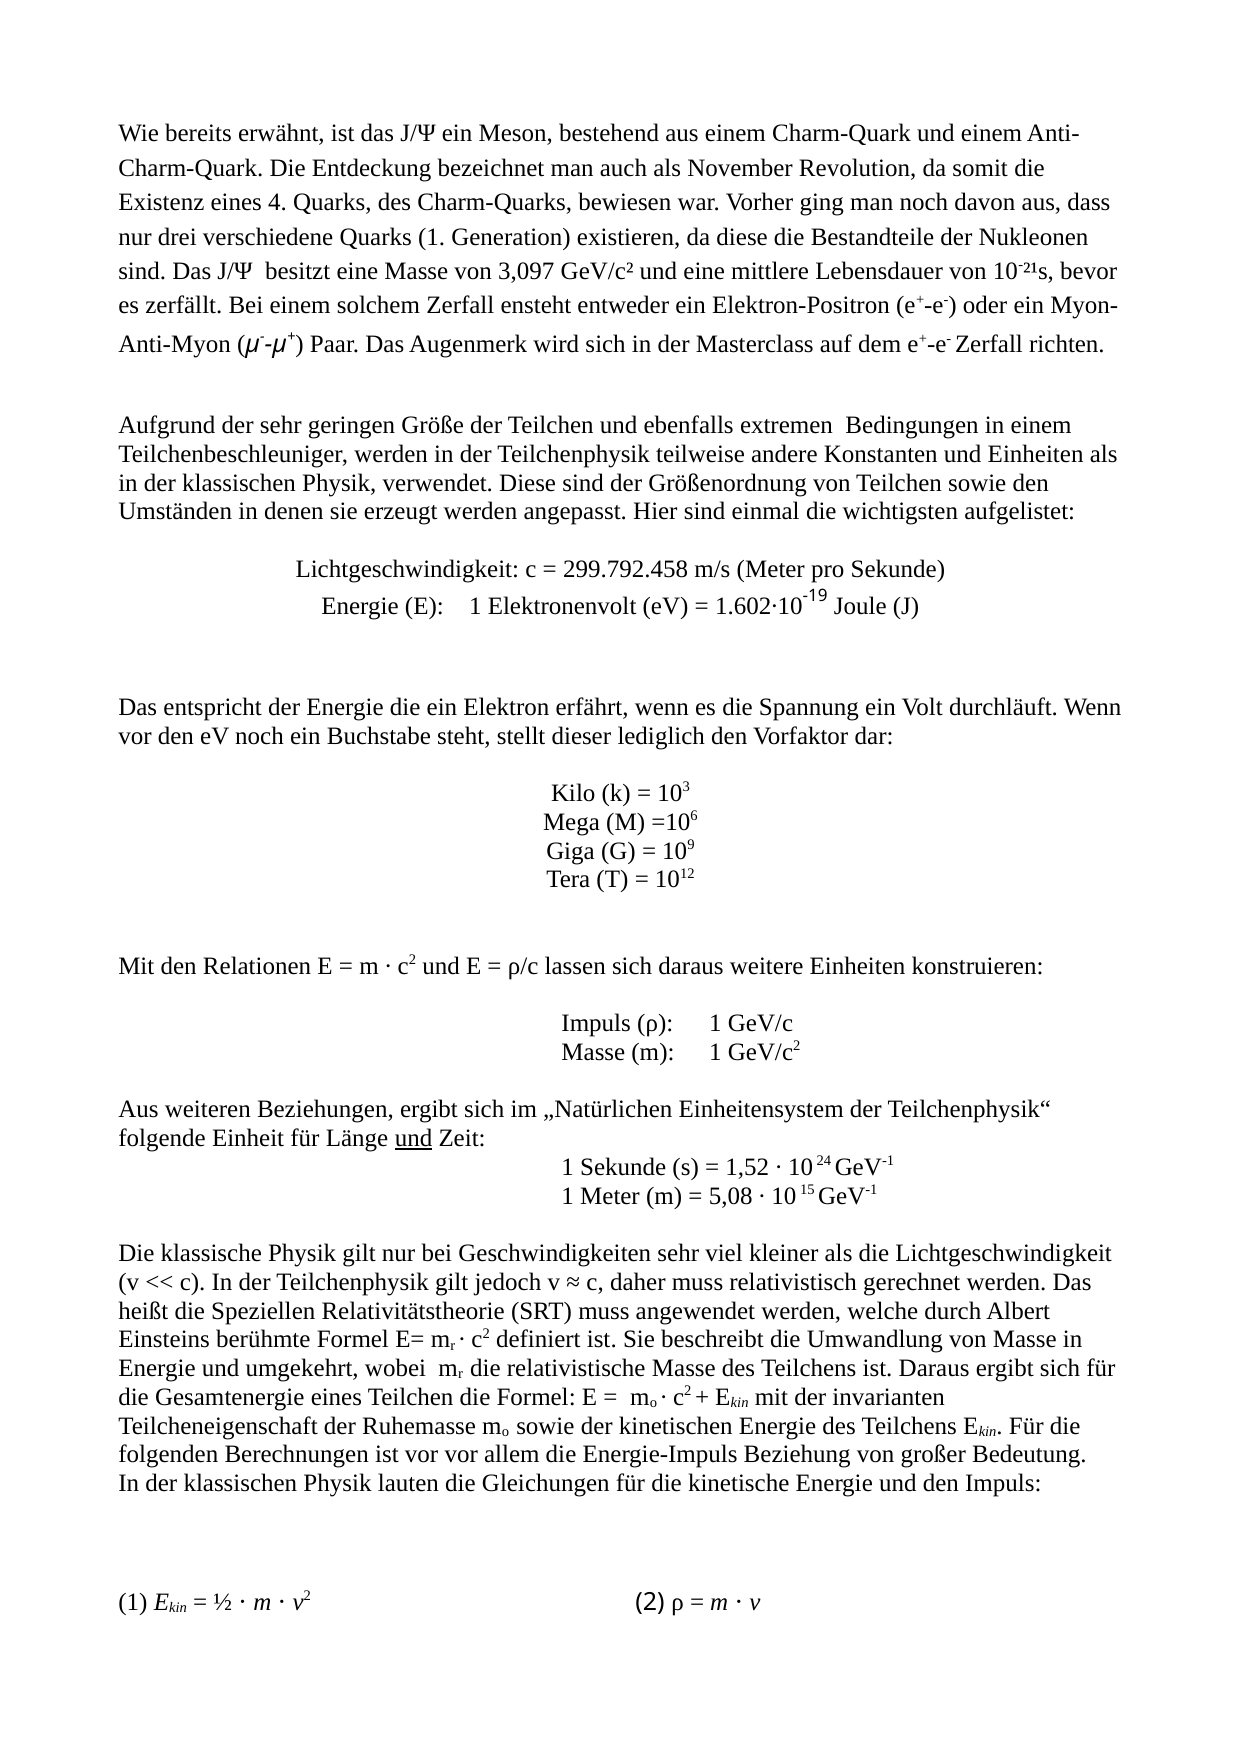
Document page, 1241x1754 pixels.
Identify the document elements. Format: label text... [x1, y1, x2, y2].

text Mega (M) =106 [118, 807, 1122, 836]
text Lichtgeschwindigkeit: c = 299.792.458 m/s (Meter pro Sekunde) [118, 554, 1122, 583]
text Mit den Relationen E = m ∙ c2 und E = ρ/c lassen sich daraus weitere Einheiten konstruieren: [118, 951, 1122, 979]
text In der klassischen Physik lauten die Gleichungen für die kinetische Energie und den Impuls: [118, 1468, 1122, 1497]
text Giga (G) = 109 [118, 836, 1122, 864]
text Impuls (ρ): 1 GeV/c Masse (m): 1 GeV/c2 [118, 1008, 1122, 1066]
text Aufgrund der sehr geringen Größe der Teilchen und ebenfalls extremen Bedingungen in einem Teilchenbeschleuniger, werden in der Teilchenphysik teilweise andere Konstanten und Einheiten als in der klassischen Physik, verwendet. Diese sind der Größenordnung von Teilchen sowie den Umständen in denen sie erzeugt werden angepasst. Hier sind einmal die wichtigsten aufgelistet: [118, 410, 1122, 525]
text Aus weiteren Beziehungen, ergibt sich im „Natürlichen Einheitensystem der Teilchenphysik“ folgende Einheit für Länge und Zeit: [118, 1094, 1122, 1152]
text Tera (T) = 1012 [118, 864, 1122, 893]
text Die klassische Physik gilt nur bei Geschwindigkeiten sehr viel kleiner als die Lichtgeschwindigkeit (v << c). In der Teilchenphysik gilt jedoch v ≈ c, daher muss relativistisch gerechnet werden. Das heißt die Speziellen Relativitätstheorie (SRT) muss angewendet werden, welche durch Albert Einsteins berühmte Formel E= mr ∙ c2 definiert ist. Sie beschreibt die Umwandlung von Masse in Energie und umgekehrt, wobei mr die relativistische Masse des Teilchens ist. Daraus ergibt sich für die Gesamtenergie eines Teilchen die Formel: E = mo ∙ c2 + Ekin mit der invarianten Teilcheneigenschaft der Ruhemasse mo sowie der kinetischen Energie des Teilchens Ekin. Für die folgenden Berechnungen ist vor vor allem die Energie-Impuls Beziehung von großer Bedeutung. [118, 1238, 1122, 1468]
text Energie (E): 1 Elektronenvolt (eV) = 1.602∙10-19 Joule (J) [118, 583, 1122, 623]
text Das entspricht der Energie die ein Elektron erfährt, wenn es die Spannung ein Volt durchläuft. Wenn vor den eV noch ein Buchstabe steht, stellt dieser lediglich den Vorfaktor dar: [118, 692, 1122, 749]
text 1 Sekunde (s) = 1,52 ∙ 10 24 GeV-1 1 Meter (m) = 5,08 ∙ 10 15 GeV-1 [118, 1152, 1122, 1209]
text Kilo (k) = 103 [118, 778, 1122, 807]
text (1) Ekin = ½ ⋅ m ⋅ v2 (2) ρ = m ⋅ v [118, 1583, 1122, 1617]
text Wie bereits erwähnt, ist das J/Ψ ein Meson, bestehend aus einem Charm-Quark und einem Anti-Charm-Quark. Die Entdeckung bezeichnet man auch als November Revolution, da somit die Existenz eines 4. Quarks, des Charm-Quarks, bewiesen war. Vorher ging man noch davon aus, dass nur drei verschiedene Quarks (1. Generation) existieren, da diese die Bestandteile der Nukleonen sind. Das J/Ψ besitzt eine Masse von 3,097 GeV/c² und eine mittlere Lebensdauer von 10-²¹s, bevor es zerfällt. Bei einem solchem Zerfall ensteht entweder ein Elektron-Positron (e+-e-) oder ein Myon-Anti-Myon (μ--μ+) Paar. Das Augenmerk wird sich in der Masterclass auf dem e+-e- Zerfall richten. [118, 118, 1122, 360]
